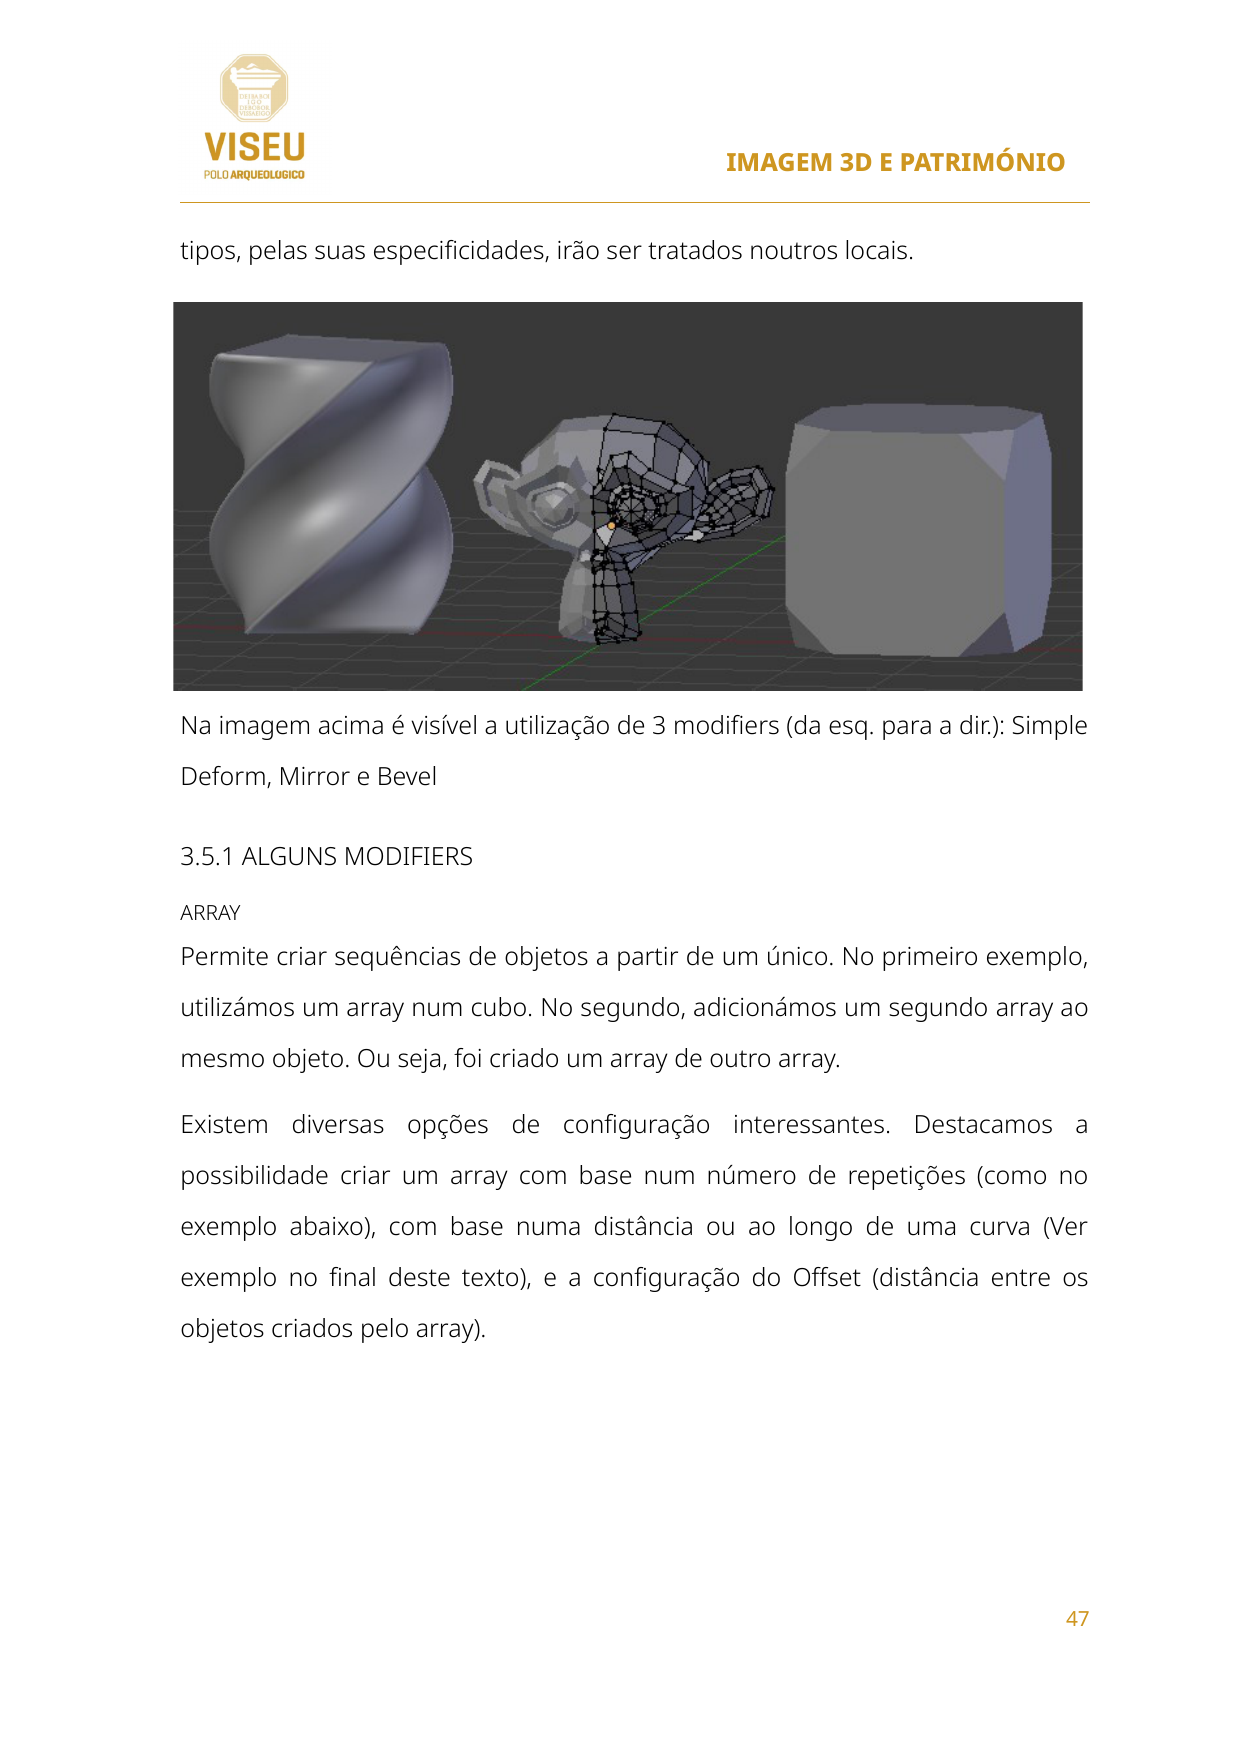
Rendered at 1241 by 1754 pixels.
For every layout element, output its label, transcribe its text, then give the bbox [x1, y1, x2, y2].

text Na imagem acima é visível a utilização de 3 modifiers (da esq. para a dir.): Simple Deform, Mirror e Bevel [180, 298, 1090, 793]
subtitle 3.5.1 Alguns Modifiers [180, 839, 1090, 873]
subtitle Array [180, 898, 1090, 926]
text Existem diversas opções de configuração interessantes. Destacamos a possibilidade criar um array com base num número de repetições (como no exemplo abaixo), com base numa distância ou ao longo de uma curva (Ver exemplo no final deste texto), e a configuração do Offset (distância entre os objetos criados pelo array). [180, 1106, 1090, 1345]
text tipos, pelas suas especificidades, irão ser tratados noutros locais. [180, 232, 1090, 266]
text Permite criar sequências de objetos a partir de um único. No primeiro exemplo, utilizámos um array num cubo. No segundo, adicionámos um segundo array ao mesmo objeto. Ou seja, foi criado um array de outro array. [180, 939, 1090, 1075]
picture [173, 302, 1083, 691]
